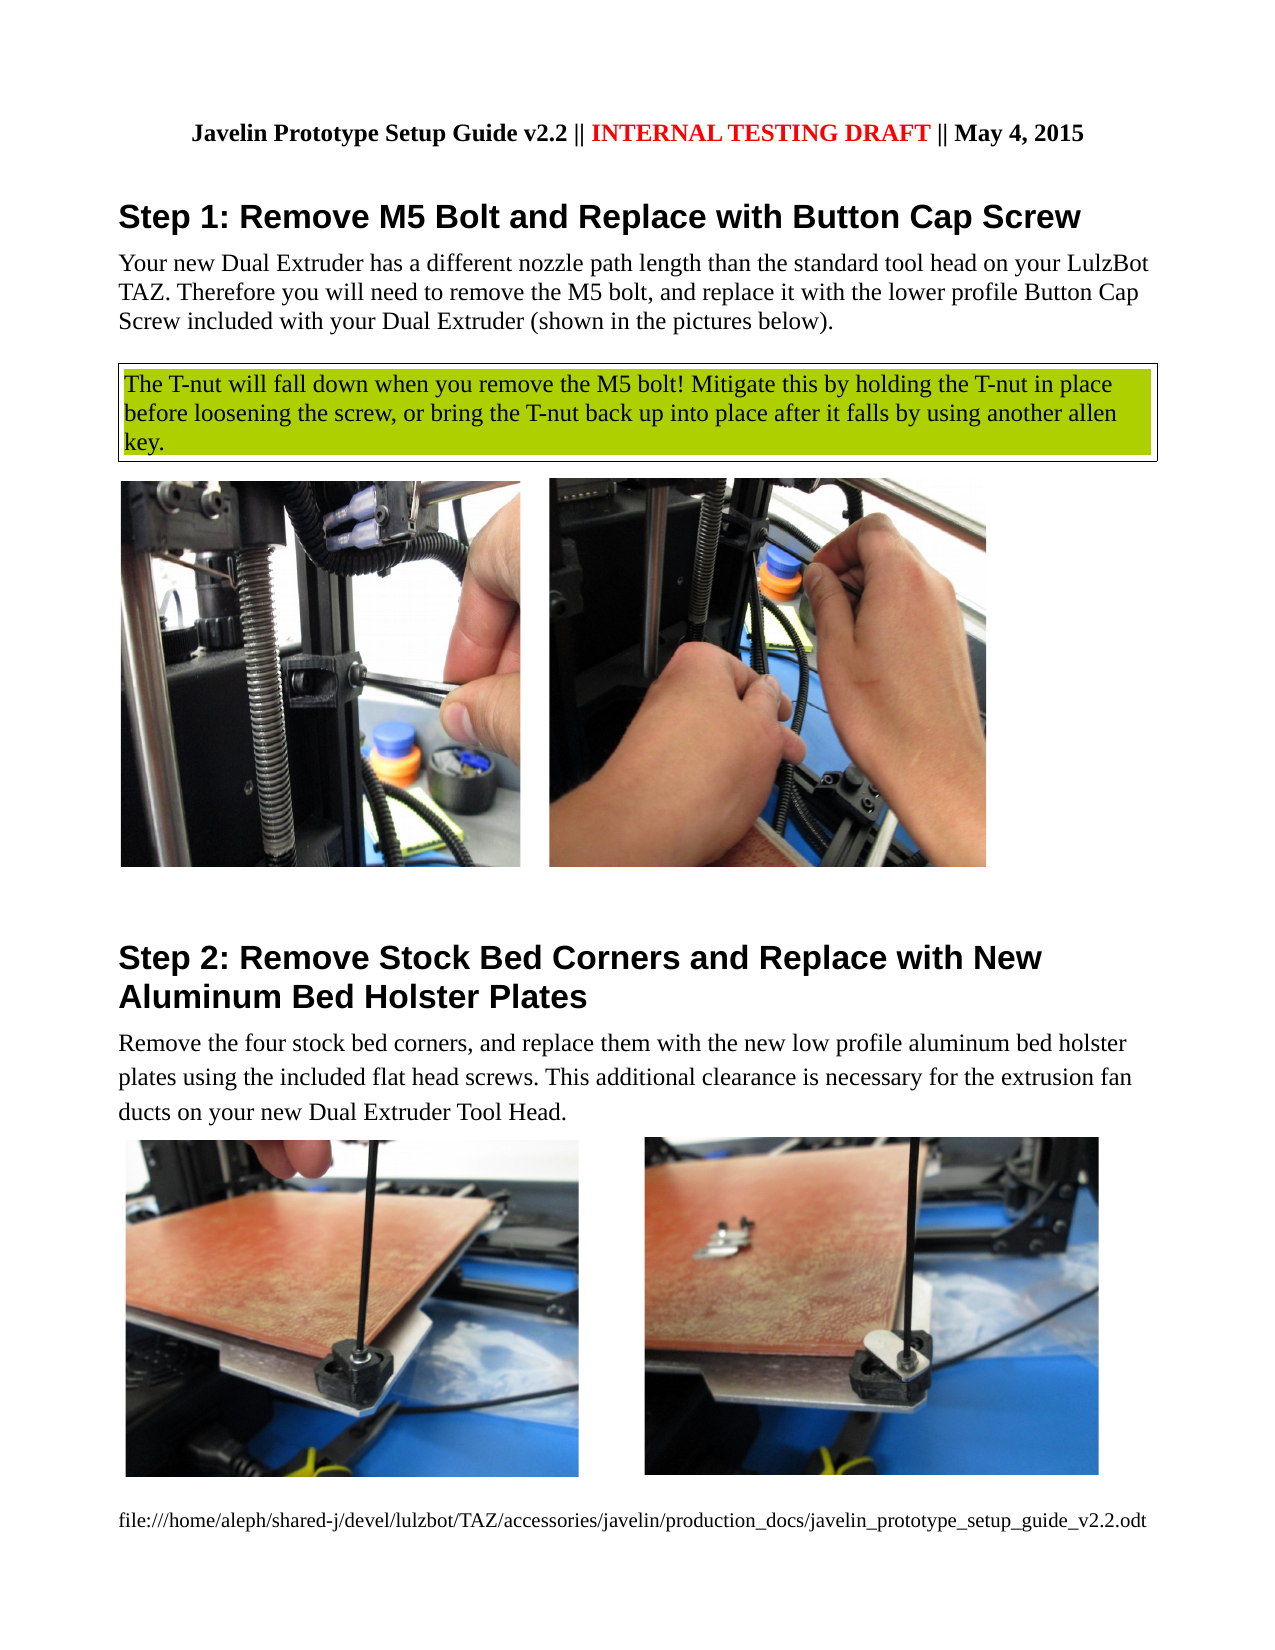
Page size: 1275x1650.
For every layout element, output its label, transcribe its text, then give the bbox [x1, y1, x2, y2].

picture [125, 1140, 579, 1477]
text Your new Dual Extruder has a different nozzle path length than the standard tool head on your LulzBot TAZ. Therefore you will need to remove the M5 bolt, and replace it with the lower profile Button Cap Screw included with your Dual Extruder (shown in the pictures below). [118, 248, 1157, 334]
subtitle Remove the four stock bed corners, and replace them with the new low profile aluminum bed holster plates using the included flat head screws. This additional clearance is necessary for the extrusion fan ducts on your new Dual Extruder Tool Head. [118, 1028, 1157, 1126]
table_header The T-nut will fall down when you remove the M5 bolt! Mitigate this by holding the T-nut in place before loosening the screw, or bring the T-nut back up into place after it falls by using another allen key. [119, 364, 1157, 461]
subtitle Step 2: Remove Stock Bed Corners and Replace with New Aluminum Bed Holster Plates [118, 938, 1157, 1015]
picture [549, 478, 987, 867]
subtitle Step 1: Remove M5 Bolt and Replace with Button Cap Screw [118, 197, 1157, 236]
picture [120, 481, 521, 867]
picture [644, 1137, 1099, 1475]
